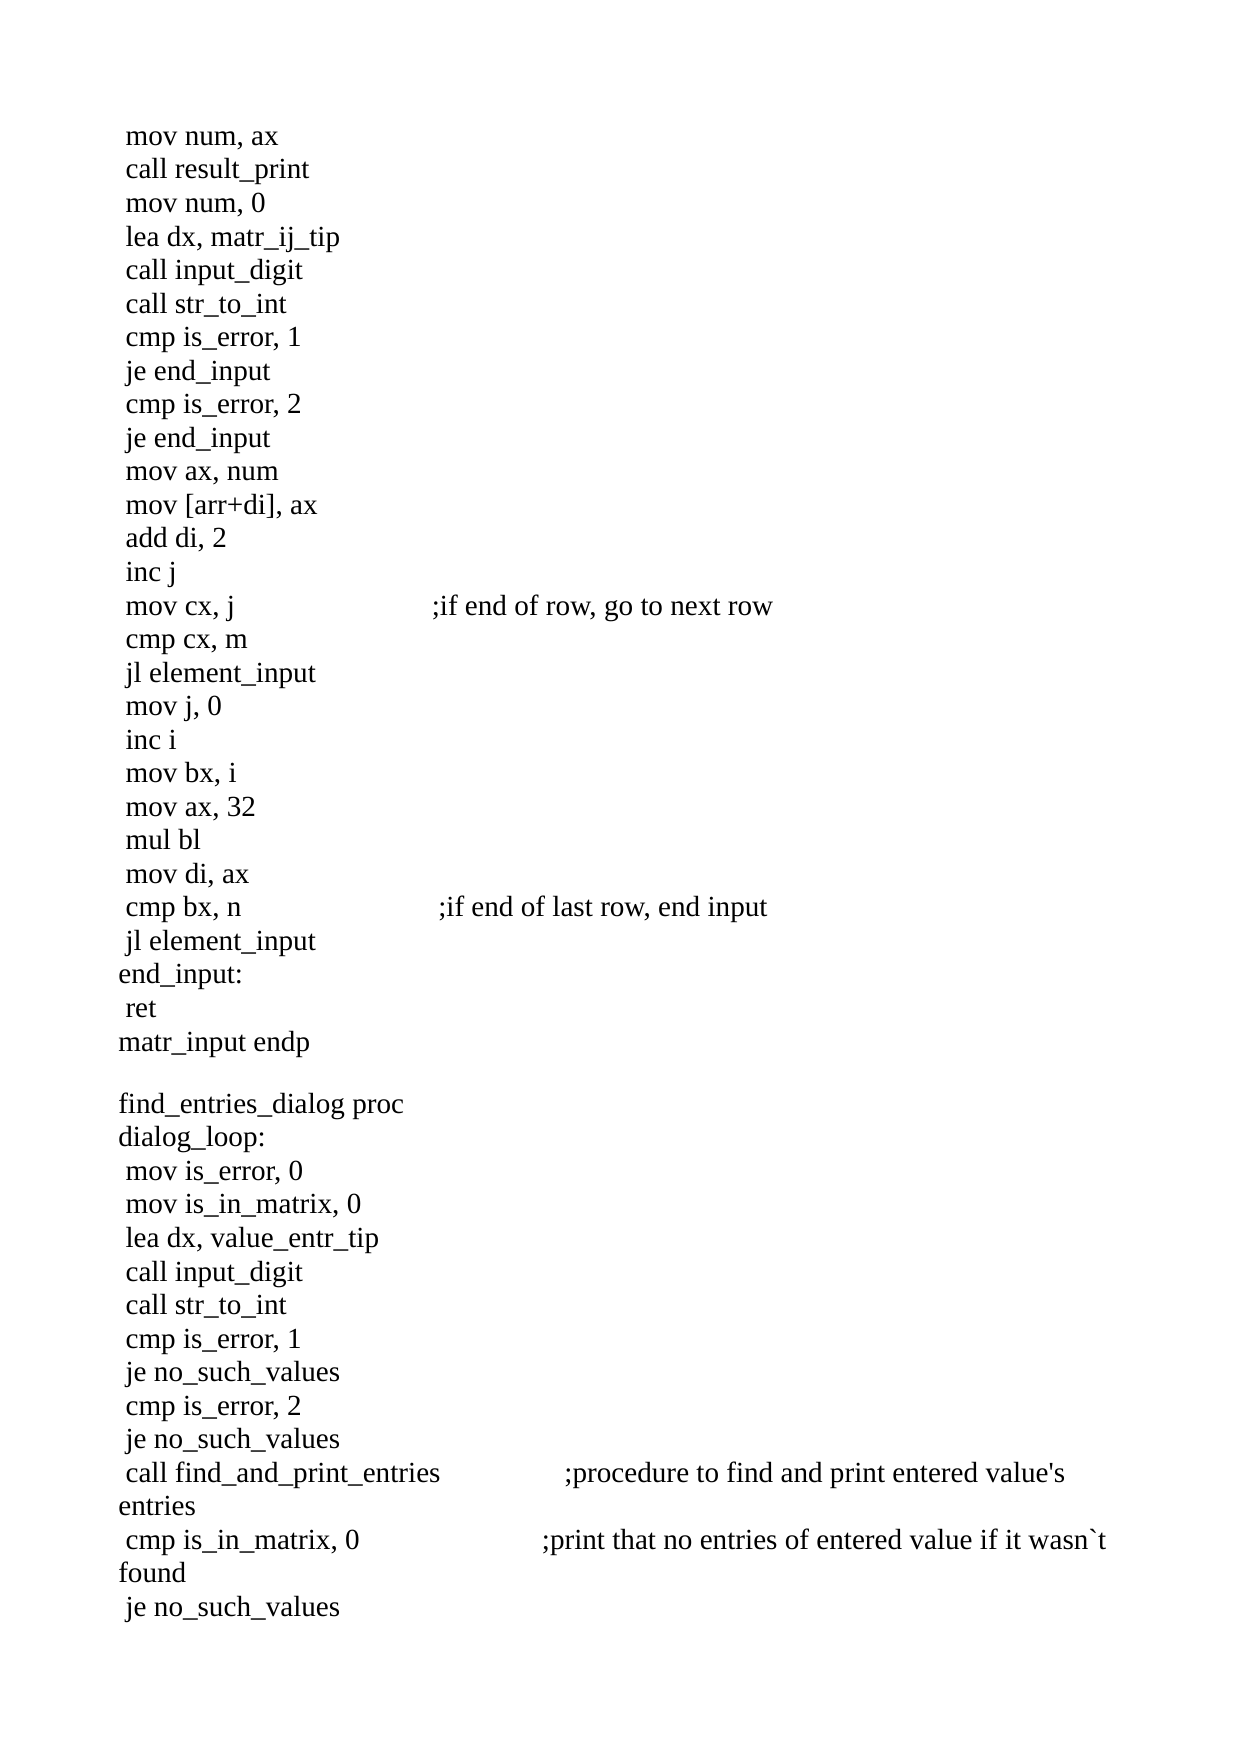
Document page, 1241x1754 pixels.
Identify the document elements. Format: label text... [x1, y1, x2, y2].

text mov is_in_matrix, 0 [118, 1187, 1122, 1220]
text find_entries_dialog proc [118, 1086, 1122, 1119]
text mov bx, i [118, 755, 1122, 789]
text lea dx, value_entr_tip [118, 1220, 1122, 1254]
text call str_to_int [118, 286, 1122, 319]
text inc j [118, 554, 1122, 588]
text matr_input endp [118, 1024, 1122, 1057]
text mov ax, 32 [118, 789, 1122, 822]
text je end_input [118, 420, 1122, 453]
text mov [arr+di], ax [118, 487, 1122, 521]
text mov num, 0 [118, 185, 1122, 219]
text mov di, ax [118, 856, 1122, 889]
text call str_to_int [118, 1287, 1122, 1321]
text cmp is_in_matrix, 0 ;print that no entries of entered value if it wasn`t found [118, 1522, 1122, 1589]
text call result_print [118, 152, 1122, 185]
text lea dx, matr_ij_tip [118, 219, 1122, 252]
text je end_input [118, 353, 1122, 386]
text mov ax, num [118, 453, 1122, 487]
text ret [118, 990, 1122, 1024]
text dialog_loop: [118, 1119, 1122, 1153]
text mul bl [118, 822, 1122, 856]
text mov num, ax [118, 118, 1122, 152]
text mov cx, j ;if end of row, go to next row [118, 588, 1122, 621]
text je no_such_values [118, 1589, 1122, 1623]
text cmp is_error, 1 [118, 1321, 1122, 1354]
text cmp bx, n ;if end of last row, end input [118, 889, 1122, 923]
text call input_digit [118, 252, 1122, 286]
text inc i [118, 722, 1122, 755]
text cmp is_error, 2 [118, 1388, 1122, 1421]
text end_input: [118, 957, 1122, 990]
text cmp is_error, 1 [118, 319, 1122, 353]
text je no_such_values [118, 1421, 1122, 1455]
text call find_and_print_entries ;procedure to find and print entered value's entries [118, 1455, 1122, 1522]
text jl element_input [118, 923, 1122, 957]
text cmp cx, m [118, 621, 1122, 655]
text mov is_error, 0 [118, 1153, 1122, 1187]
text mov j, 0 [118, 688, 1122, 722]
text add di, 2 [118, 521, 1122, 554]
text cmp is_error, 2 [118, 386, 1122, 420]
text jl element_input [118, 655, 1122, 688]
text call input_digit [118, 1254, 1122, 1287]
text je no_such_values [118, 1354, 1122, 1388]
